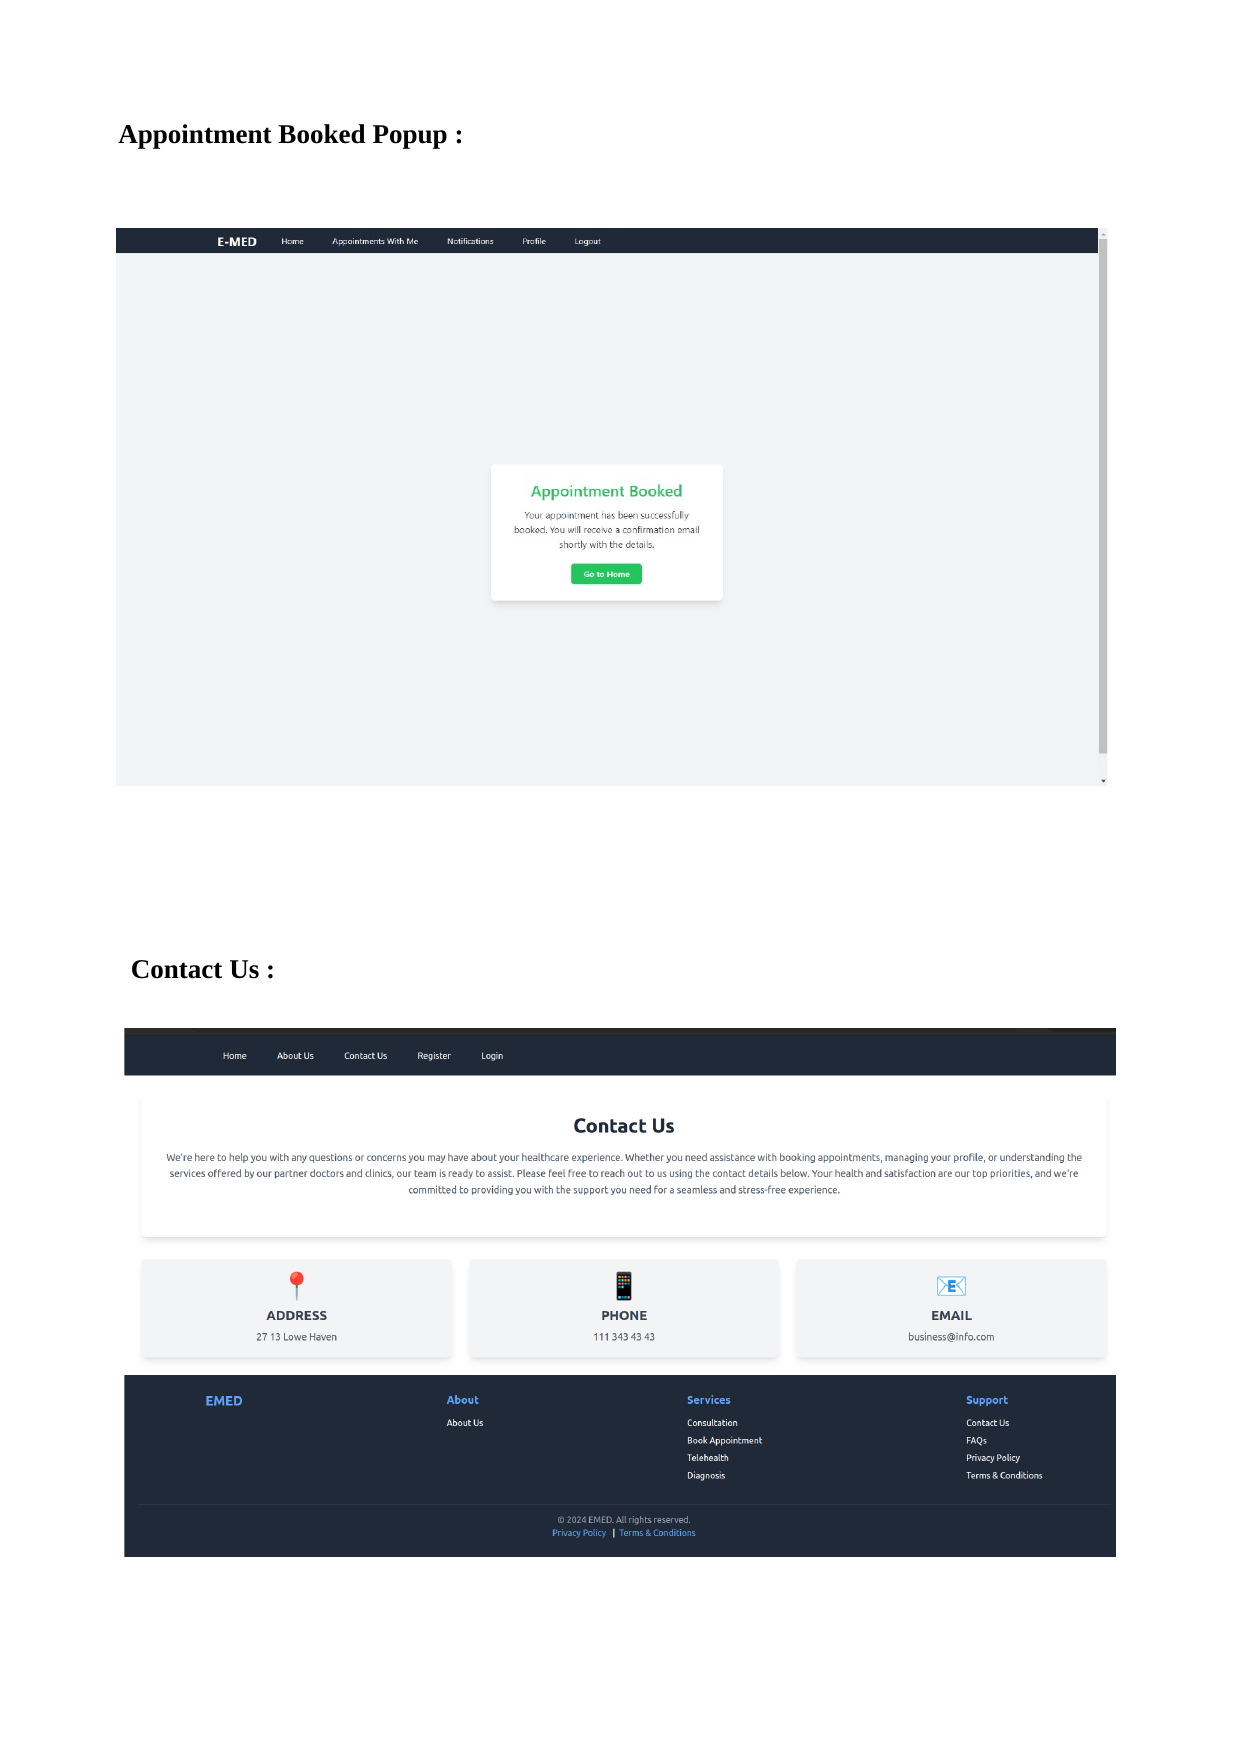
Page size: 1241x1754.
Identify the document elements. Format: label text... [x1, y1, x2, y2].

picture [116, 228, 1108, 786]
picture [124, 1028, 1116, 1562]
text Contact Us : [131, 953, 1122, 984]
subtitle Appointment Booked Popup : [118, 118, 1122, 149]
